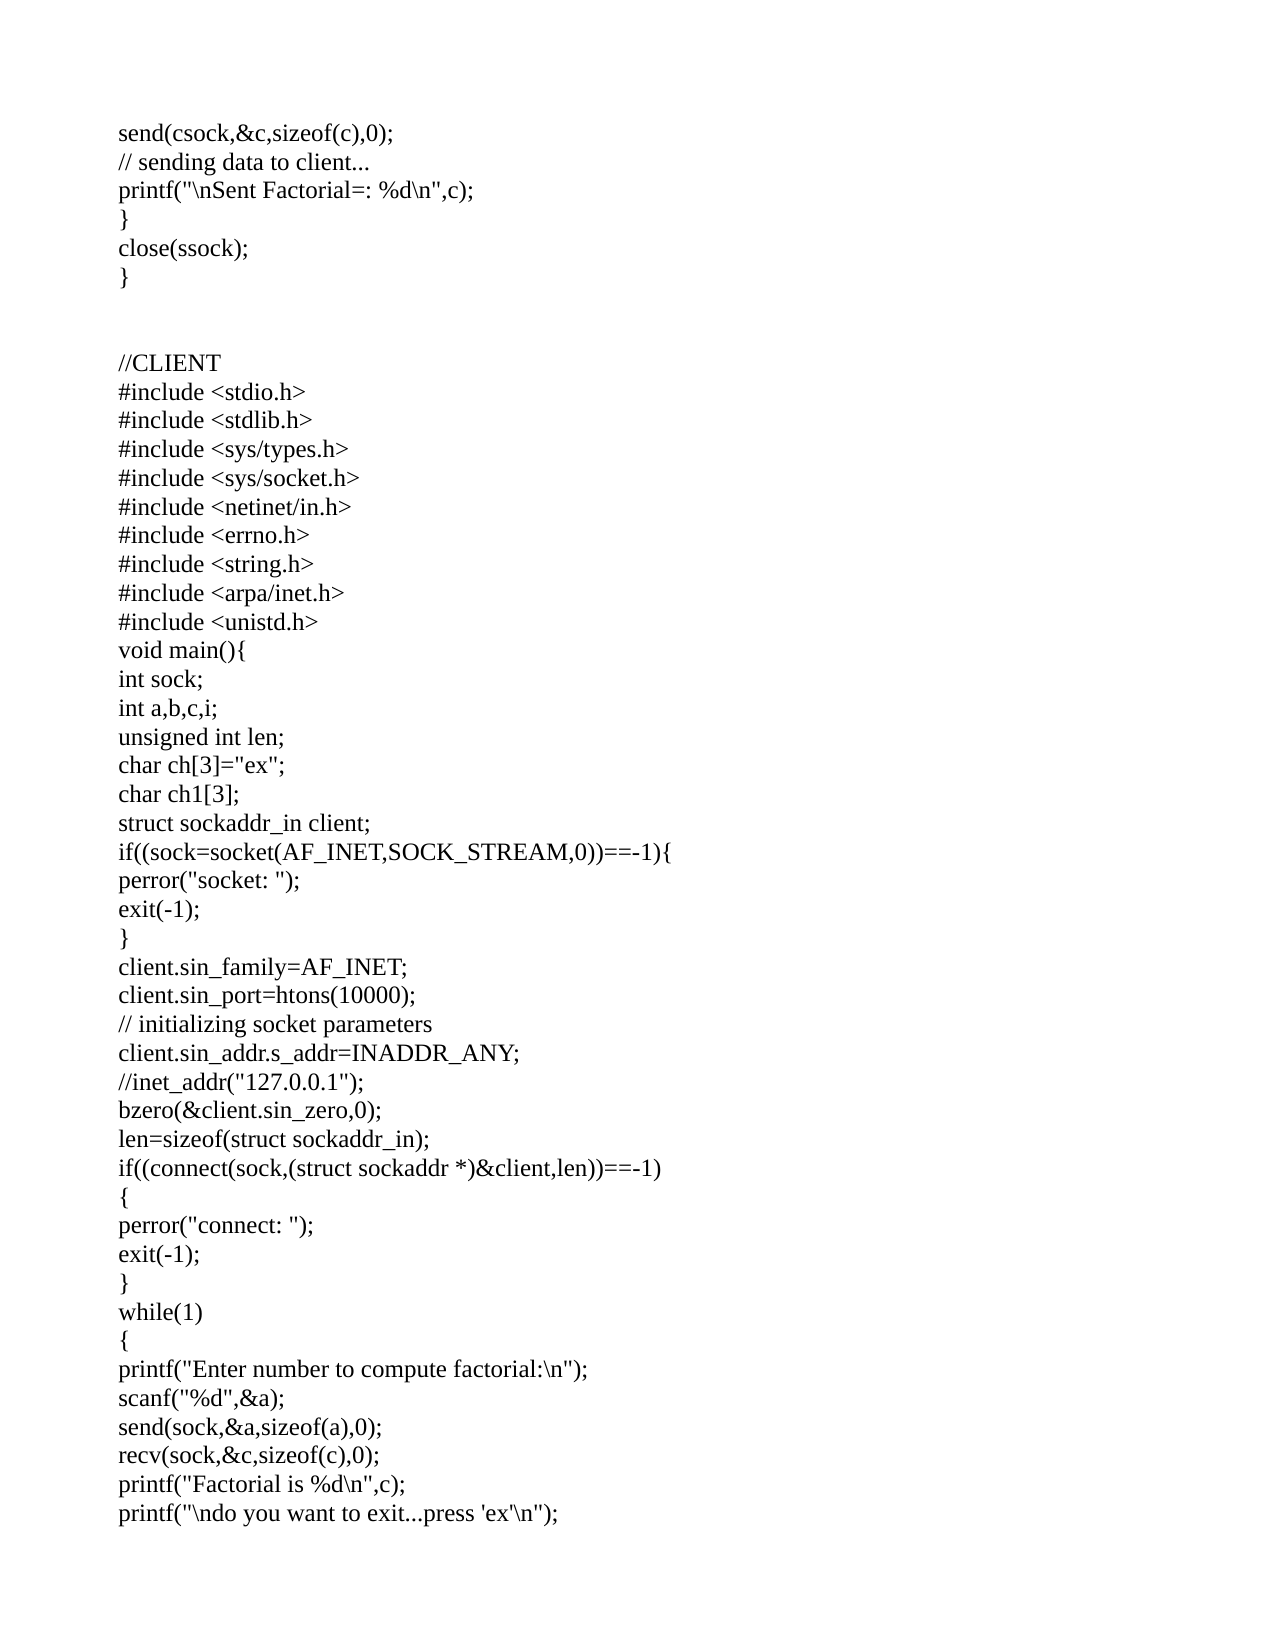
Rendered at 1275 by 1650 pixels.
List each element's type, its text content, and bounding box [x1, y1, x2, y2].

text recv(sock,&c,sizeof(c),0); [118, 1441, 1157, 1469]
text char ch[3]="ex"; [118, 751, 1157, 779]
text client.sin_family=AF_INET; [118, 952, 1157, 981]
text void main(){ [118, 636, 1157, 664]
text #include <errno.h> [118, 521, 1157, 549]
text len=sizeof(struct sockaddr_in); [118, 1124, 1157, 1153]
text struct sockaddr_in client; [118, 808, 1157, 837]
text #include <arpa/inet.h> [118, 578, 1157, 607]
text close(ssock); [118, 233, 1157, 262]
text #include <netinet/in.h> [118, 492, 1157, 521]
text #include <unistd.h> [118, 607, 1157, 636]
text client.sin_addr.s_addr=INADDR_ANY; [118, 1038, 1157, 1067]
text client.sin_port=htons(10000); [118, 981, 1157, 1009]
text exit(-1); [118, 894, 1157, 923]
text int a,b,c,i; [118, 693, 1157, 722]
text send(sock,&a,sizeof(a),0); [118, 1412, 1157, 1441]
text printf("\nSent Factorial=: %d\n",c); [118, 176, 1157, 204]
text char ch1[3]; [118, 779, 1157, 808]
text exit(-1); [118, 1239, 1157, 1268]
text #include <sys/socket.h> [118, 463, 1157, 492]
text } [118, 204, 1157, 233]
text } [118, 923, 1157, 952]
text #include <sys/types.h> [118, 434, 1157, 463]
text // initializing socket parameters [118, 1009, 1157, 1038]
text } [118, 1268, 1157, 1297]
text bzero(&client.sin_zero,0); [118, 1096, 1157, 1124]
text int sock; [118, 664, 1157, 693]
text printf("\ndo you want to exit...press 'ex'\n"); [118, 1498, 1157, 1527]
text //CLIENT [118, 348, 1157, 377]
text #include <stdlib.h> [118, 406, 1157, 434]
text unsigned int len; [118, 722, 1157, 751]
text perror("connect: "); [118, 1211, 1157, 1239]
text #include <stdio.h> [118, 377, 1157, 406]
text scanf("%d",&a); [118, 1383, 1157, 1412]
text send(csock,&c,sizeof(c),0); [118, 118, 1157, 147]
text // sending data to client... [118, 147, 1157, 176]
text perror("socket: "); [118, 866, 1157, 894]
text //inet_addr("127.0.0.1"); [118, 1067, 1157, 1096]
text while(1) [118, 1297, 1157, 1326]
text printf("Enter number to compute factorial:\n"); [118, 1354, 1157, 1383]
text if((connect(sock,(struct sockaddr *)&client,len))==-1) [118, 1153, 1157, 1182]
text #include <string.h> [118, 549, 1157, 578]
text { [118, 1182, 1157, 1211]
text if((sock=socket(AF_INET,SOCK_STREAM,0))==-1){ [118, 837, 1157, 866]
text printf("Factorial is %d\n",c); [118, 1469, 1157, 1498]
text } [118, 262, 1157, 291]
text { [118, 1326, 1157, 1354]
